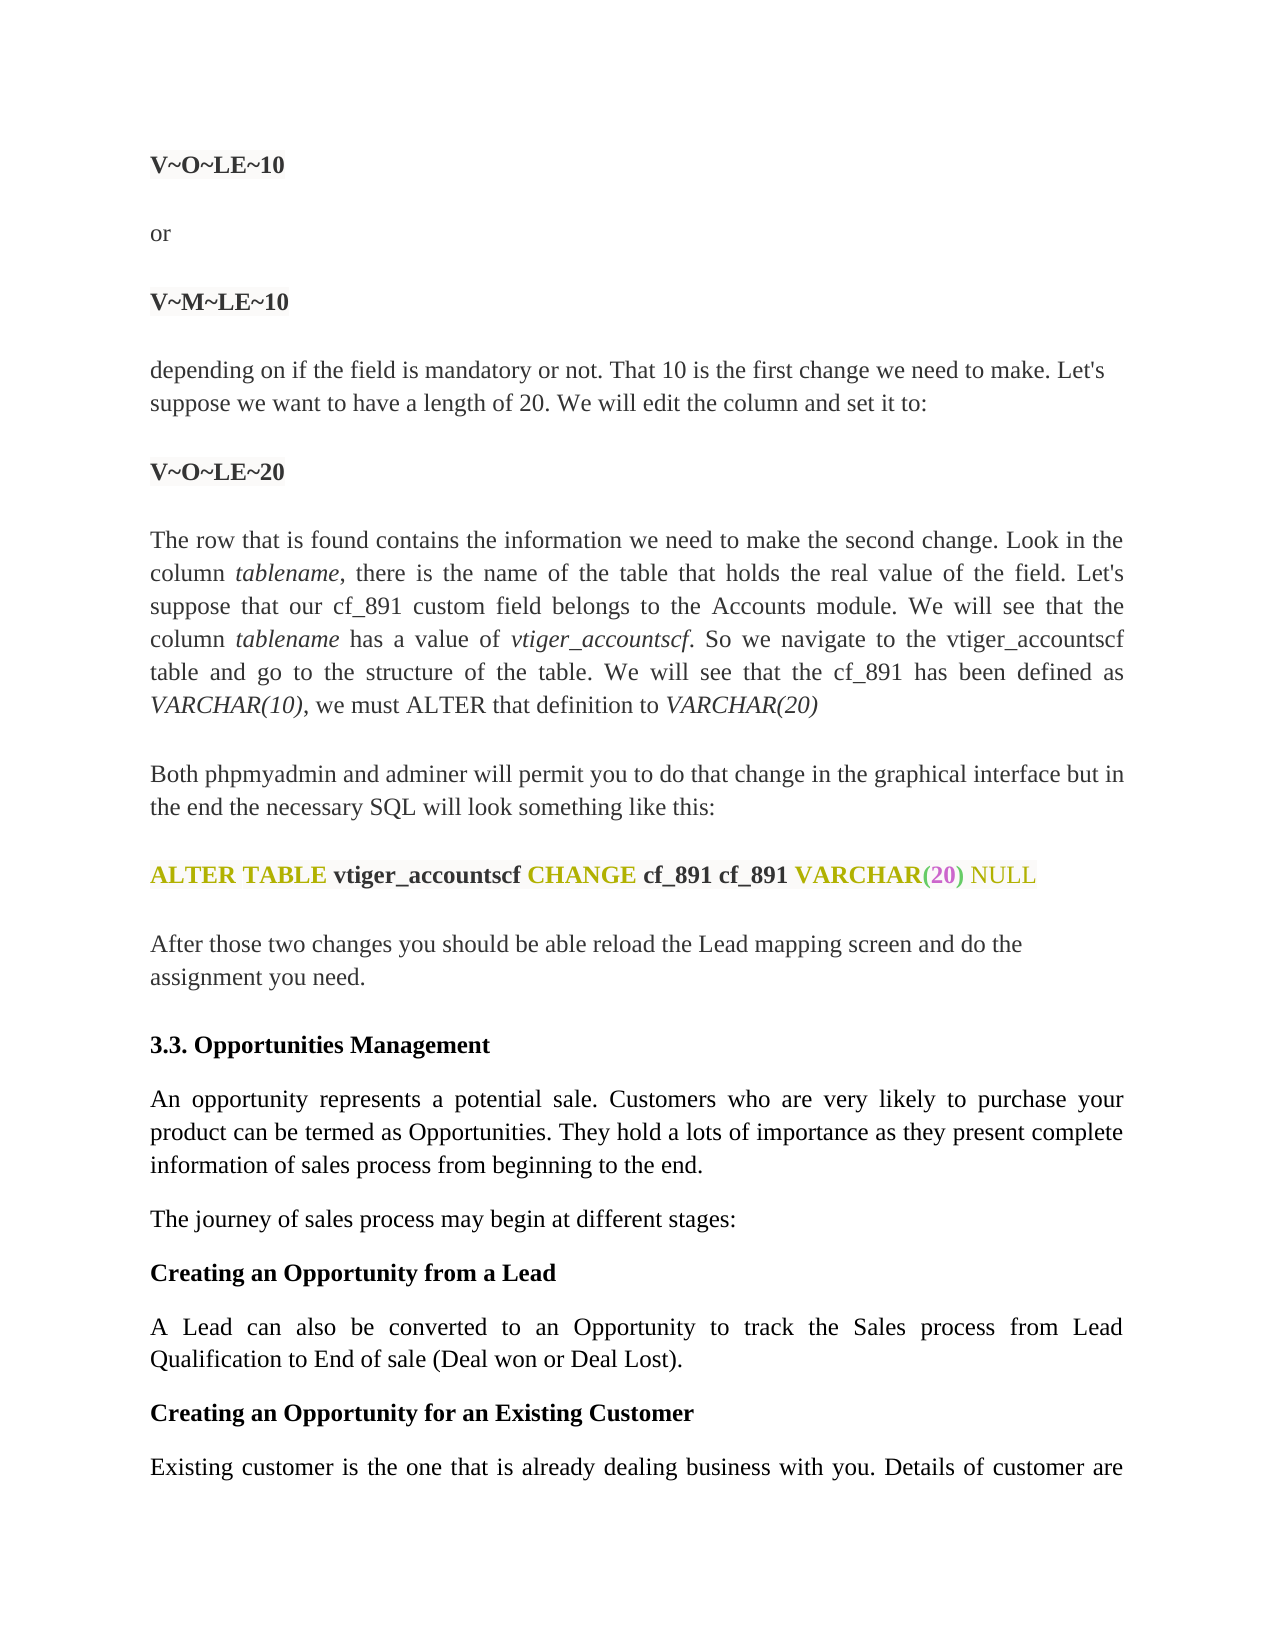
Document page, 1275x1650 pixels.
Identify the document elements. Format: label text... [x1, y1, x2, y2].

text 3.3. Opportunities Management [150, 1030, 1125, 1059]
text Existing customer is the one that is already dealing business with you. Details of customer are [150, 1452, 1125, 1481]
text Creating an Opportunity for an Existing Customer [150, 1398, 1125, 1427]
text A Lead can also be converted to an Opportunity to track the Sales process from Lead Qualification to End of sale (Deal won or Deal Lost). [150, 1312, 1125, 1373]
text Creating an Opportunity from a Lead [150, 1258, 1125, 1286]
text depending on if the field is mandatory or not. That 10 is the first change we need to make. Let's suppose we want to have a length of 20. We will edit the column and set it to: [150, 355, 1125, 417]
text An opportunity represents a potential sale. Customers who are very likely to purchase your product can be termed as Opportunities. They hold a lots of importance as they present complete information of sales process from beginning to the end. [150, 1084, 1125, 1179]
text V~M~LE~10 [150, 287, 1125, 316]
text The row that is found contains the information we need to make the second change. Look in the column tablename, there is the name of the table that holds the real value of the field. Let's suppose that our cf_891 custom field belongs to the Accounts module. We will see that the column tablename has a value of vtiger_accountscf. So we navigate to the vtiger_accountscf table and go to the structure of the table. We will see that the cf_891 has been defined as VARCHAR(10), we must ALTER that definition to VARCHAR(20) [150, 525, 1125, 719]
text ALTER TABLE vtiger_accountscf CHANGE cf_891 cf_891 VARCHAR(20) NULL [150, 860, 1125, 889]
text V~O~LE~20 [150, 457, 1125, 486]
text After those two changes you should be able reload the Lead mapping screen and do the assignment you need. [150, 929, 1125, 990]
text Both phpmyadmin and adminer will permit you to do that change in the graphical interface but in the end the necessary SQL will look something like this: [150, 759, 1125, 821]
text V~O~LE~10 [150, 150, 1125, 179]
text or [150, 218, 1125, 247]
text The journey of sales process may begin at different stages: [150, 1204, 1125, 1233]
